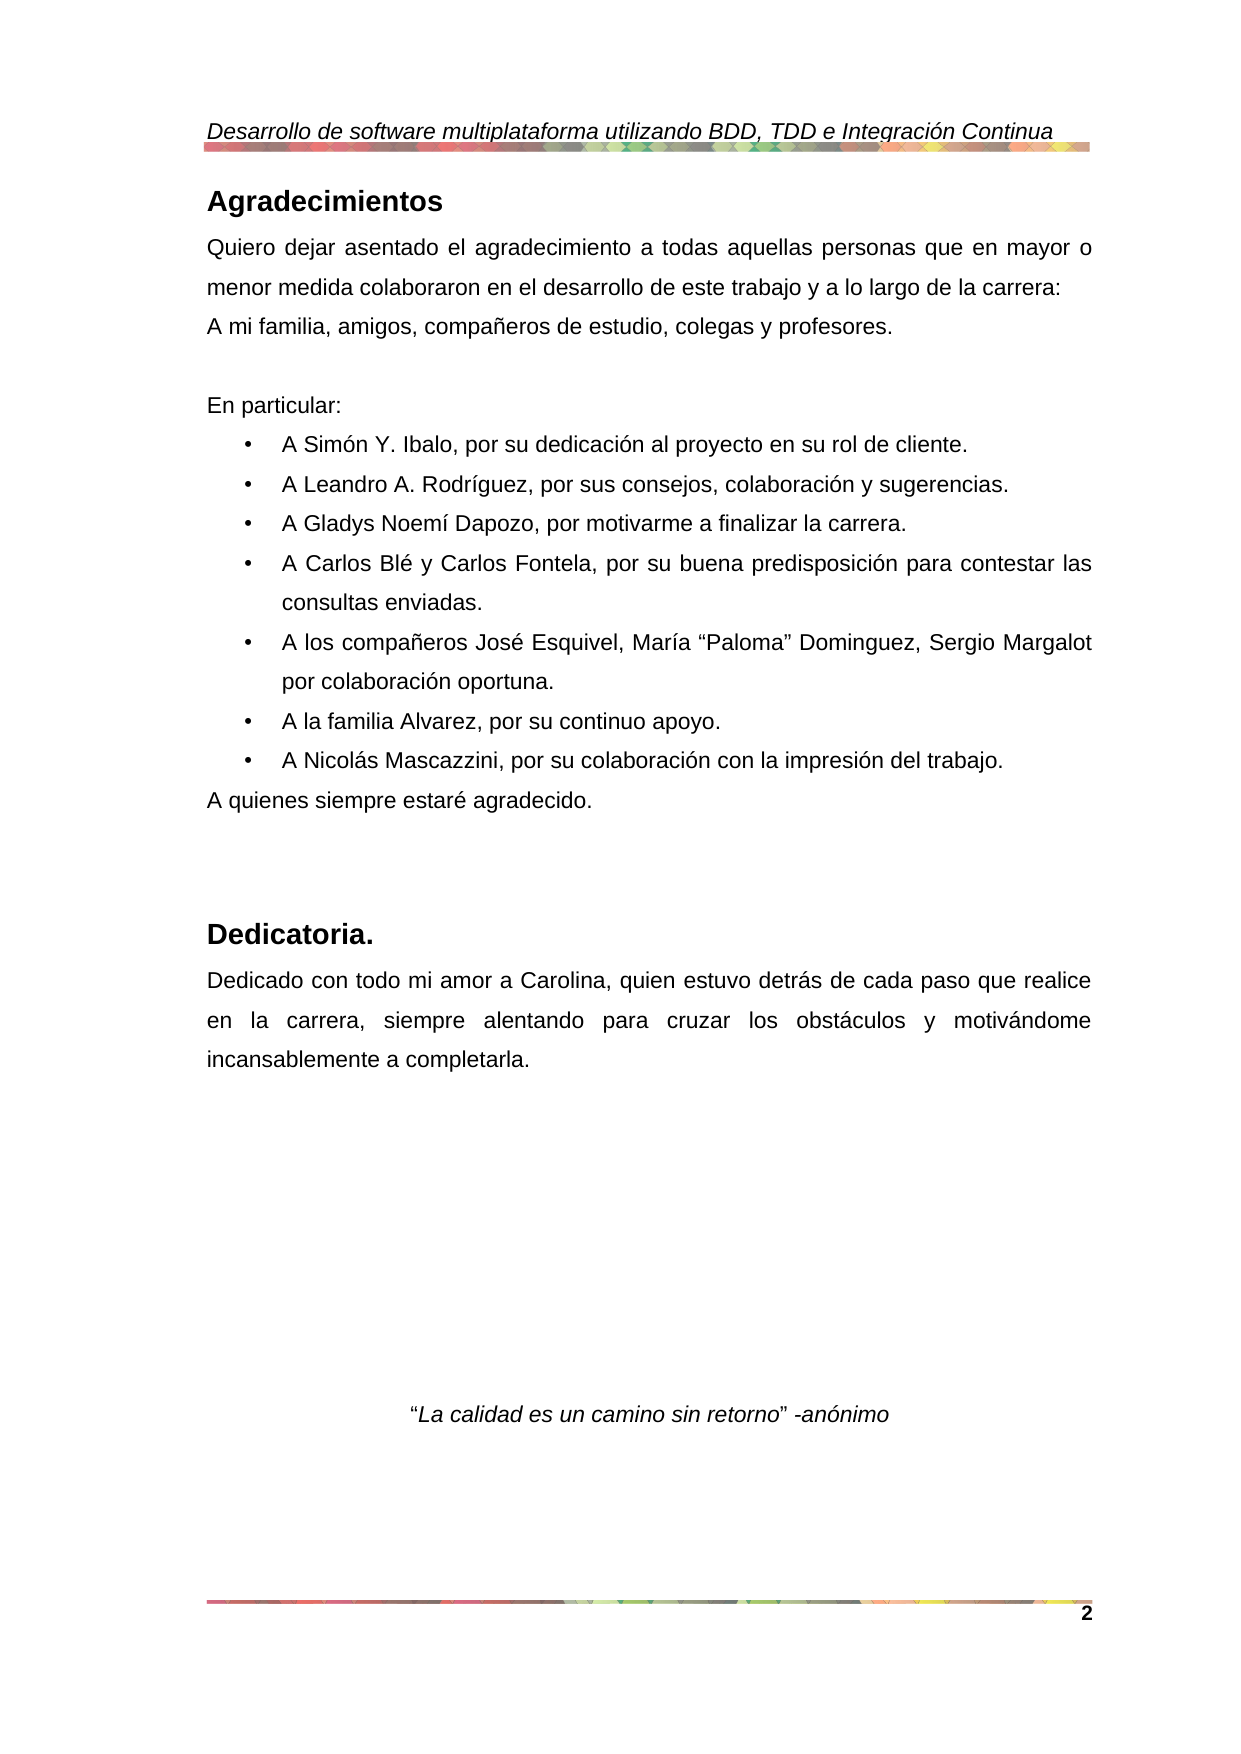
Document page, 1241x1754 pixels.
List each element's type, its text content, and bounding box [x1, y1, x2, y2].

list A la familia Alvarez, por su continuo apoyo. [244, 708, 1093, 734]
list A Simón Y. Ibalo, por su dedicación al proyecto en su rol de cliente. [244, 431, 1093, 458]
text A quienes siempre estaré agradecido. [207, 787, 1093, 813]
text Dedicado con todo mi amor a Carolina, quien estuvo detrás de cada paso que realice en la carrera, siempre alentando para cruzar los obstáculos y motivándome incansablemente a completarla. [207, 967, 1093, 1072]
text “La calidad es un camino sin retorno” -anónimo [207, 1401, 1093, 1428]
list A Leandro A. Rodríguez, por sus consejos, colaboración y sugerencias. [244, 471, 1093, 497]
list A Nicolás Mascazzini, por su colaboración con la impresión del trabajo. [244, 747, 1093, 773]
list A los compañeros José Esquivel, María “Paloma” Dominguez, Sergio Margalot por colaboración oportuna. [244, 629, 1093, 694]
text [206, 1600, 1093, 1604]
text Quiero dejar asentado el agradecimiento a todas aquellas personas que en mayor o menor medida colaboraron en el desarrollo de este trabajo y a lo largo de la carrera: [207, 234, 1093, 300]
text Dedicatoria. [207, 917, 1093, 950]
text En particular: [207, 392, 1093, 418]
text Agradecimientos [207, 184, 1093, 217]
list A Carlos Blé y Carlos Fontela, por su buena predisposición para contestar las consultas enviadas. [244, 550, 1093, 616]
list A Gladys Noemí Dapozo, por motivarme a finalizar la carrera. [244, 510, 1093, 537]
text A mi familia, amigos, compañeros de estudio, colegas y profesores. [207, 313, 1093, 339]
text [203, 142, 1090, 152]
